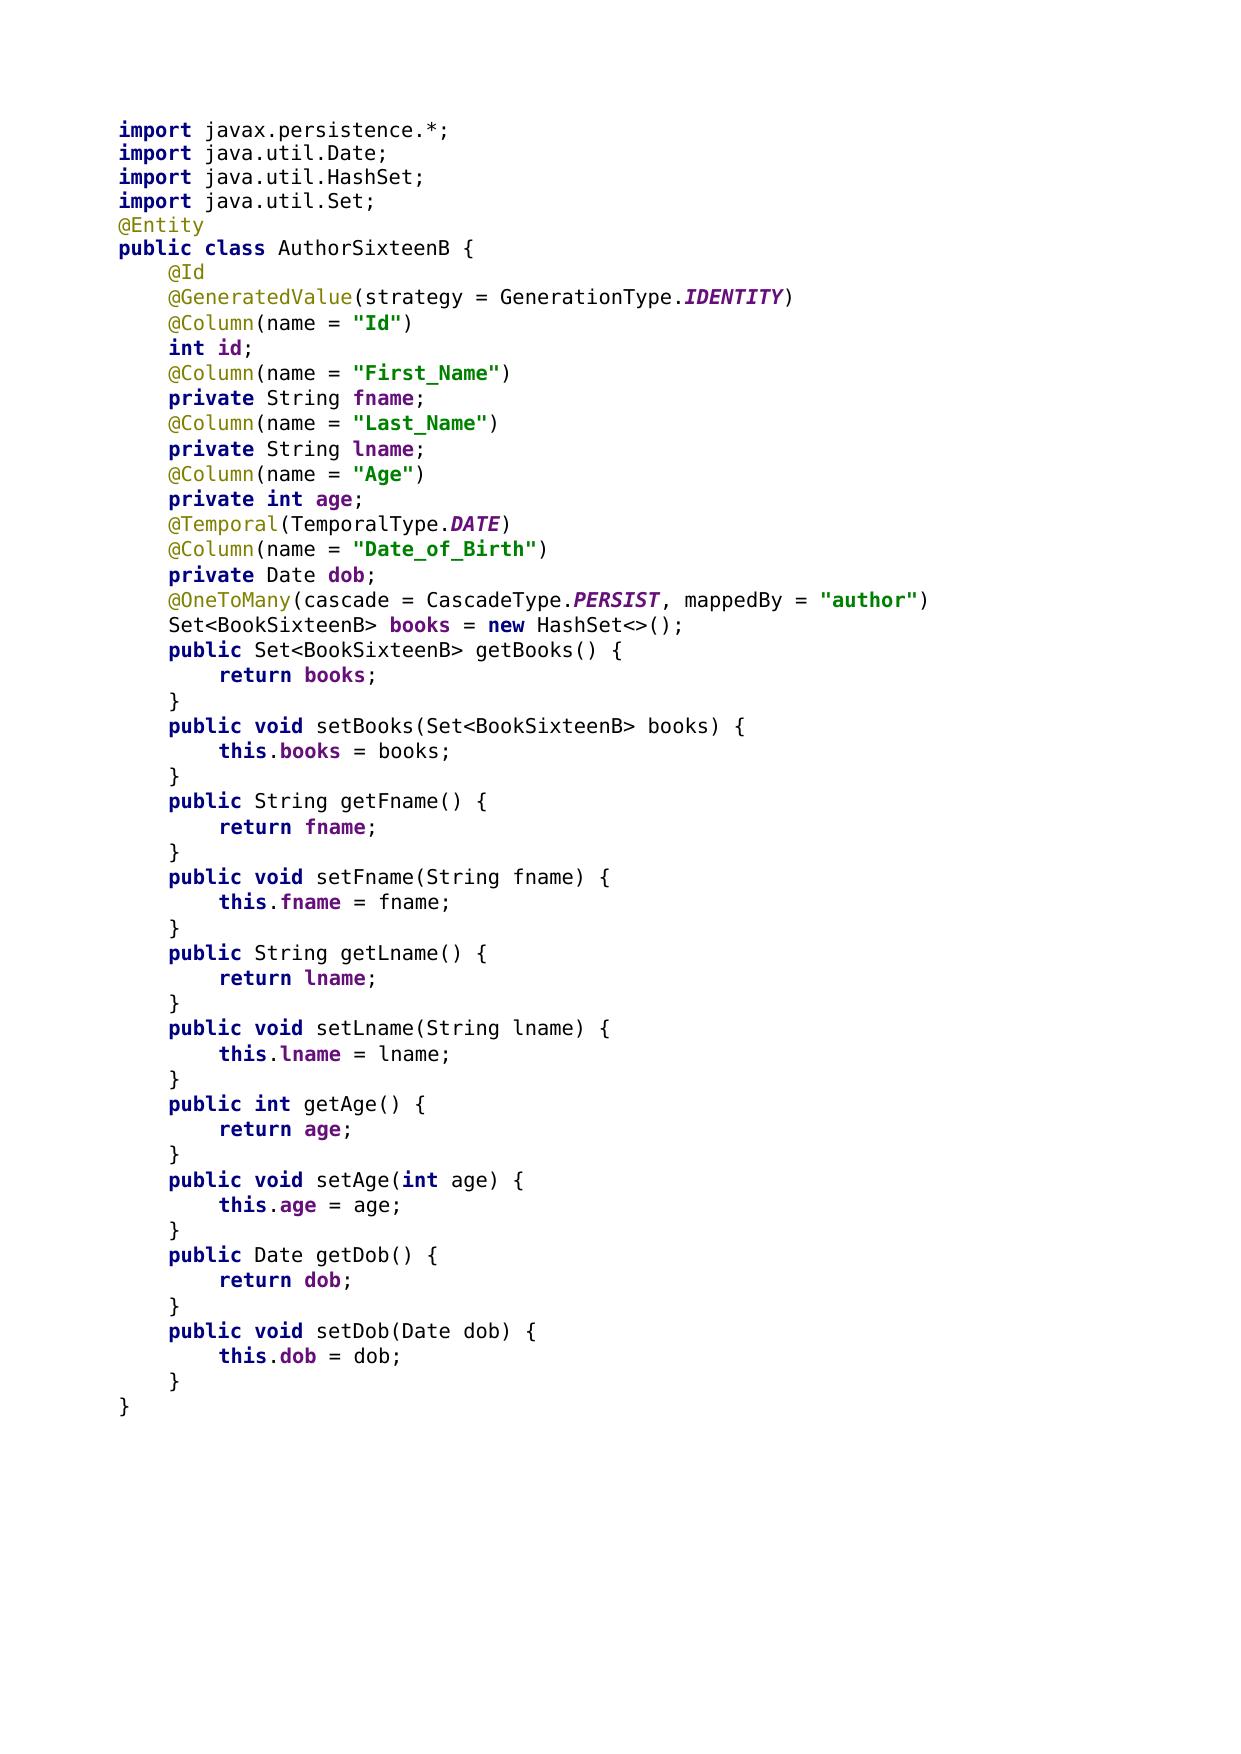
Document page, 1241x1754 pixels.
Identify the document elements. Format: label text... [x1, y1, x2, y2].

text private int age; [118, 487, 1122, 513]
text } [118, 840, 1122, 866]
text return fname; [118, 815, 1122, 840]
text @Id [118, 261, 1122, 286]
text } [118, 1294, 1122, 1319]
text @Entity [118, 213, 1122, 237]
text import javax.persistence.*; [118, 118, 1122, 142]
text this.age = age; [118, 1193, 1122, 1218]
text public String getLname() { [118, 941, 1122, 966]
text @Column(name = "Last_Name") [118, 412, 1122, 437]
text public Set<BookSixteenB> getBooks() { [118, 639, 1122, 664]
text this.dob = dob; [118, 1344, 1122, 1370]
text this.fname = fname; [118, 891, 1122, 916]
text return dob; [118, 1269, 1122, 1294]
text @Column(name = "Date_of_Birth") [118, 538, 1122, 563]
text @Temporal(TemporalType.DATE) [118, 513, 1122, 538]
text } [118, 689, 1122, 714]
text return age; [118, 1118, 1122, 1143]
text @Column(name = "First_Name") [118, 361, 1122, 387]
text } [118, 992, 1122, 1017]
text private String fname; [118, 387, 1122, 412]
text } [118, 765, 1122, 790]
text @Column(name = "Id") [118, 311, 1122, 336]
text this.books = books; [118, 739, 1122, 765]
text public void setLname(String lname) { [118, 1017, 1122, 1042]
text int id; [118, 336, 1122, 361]
text } [118, 1143, 1122, 1168]
text public void setAge(int age) { [118, 1168, 1122, 1193]
text public void setBooks(Set<BookSixteenB> books) { [118, 714, 1122, 739]
text this.lname = lname; [118, 1042, 1122, 1067]
text @GeneratedValue(strategy = GenerationType.IDENTITY) [118, 286, 1122, 311]
text public Date getDob() { [118, 1244, 1122, 1269]
text return books; [118, 664, 1122, 689]
text } [118, 1218, 1122, 1244]
text public class AuthorSixteenB { [118, 237, 1122, 261]
text public void setFname(String fname) { [118, 866, 1122, 891]
text } [118, 1395, 1122, 1419]
text private String lname; [118, 437, 1122, 462]
text import java.util.Date; [118, 142, 1122, 166]
text @OneToMany(cascade = CascadeType.PERSIST, mappedBy = "author") [118, 588, 1122, 613]
text import java.util.Set; [118, 189, 1122, 213]
text } [118, 1370, 1122, 1395]
text public String getFname() { [118, 790, 1122, 815]
text return lname; [118, 966, 1122, 992]
text public void setDob(Date dob) { [118, 1319, 1122, 1344]
text import java.util.HashSet; [118, 166, 1122, 189]
text private Date dob; [118, 563, 1122, 588]
text public int getAge() { [118, 1092, 1122, 1118]
text @Column(name = "Age") [118, 462, 1122, 487]
text Set<BookSixteenB> books = new HashSet<>(); [118, 613, 1122, 639]
text } [118, 916, 1122, 941]
text } [118, 1067, 1122, 1092]
